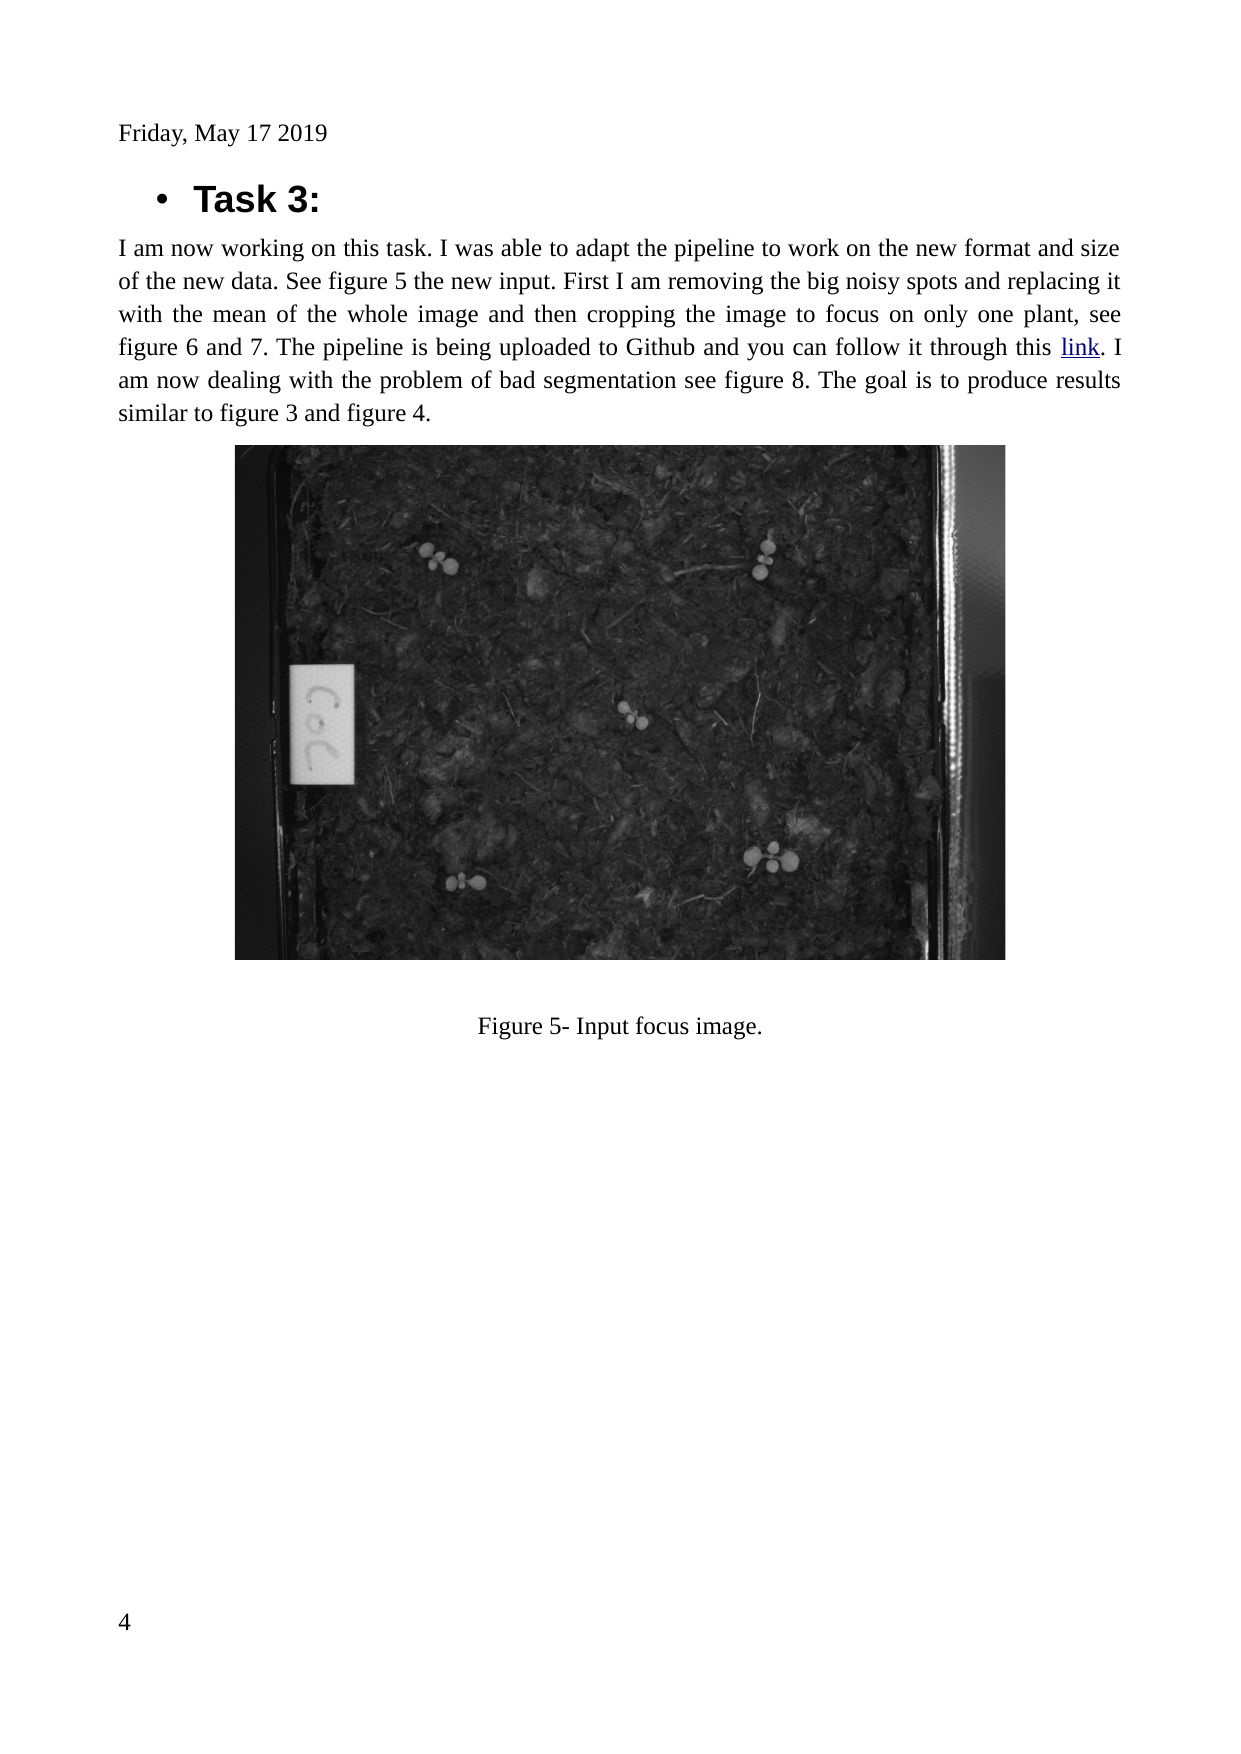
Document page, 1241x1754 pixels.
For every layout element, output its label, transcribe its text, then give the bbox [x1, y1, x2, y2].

text Figure 5- Input focus image. [118, 1011, 1122, 1040]
text I am now working on this task. I was able to adapt the pipeline to work on the new format and size of the new data. See figure 5 the new input. First I am removing the big noisy spots and replacing it with the mean of the whole image and then cropping the image to focus on only one plant, see figure 6 and 7. The pipeline is being uploaded to Github and you can follow it through this link. I am now dealing with the problem of bad segmentation see figure 8. The goal is to produce results similar to figure 3 and figure 4. [118, 233, 1122, 427]
picture [234, 445, 1006, 960]
subtitle Task 3: [156, 176, 1122, 220]
